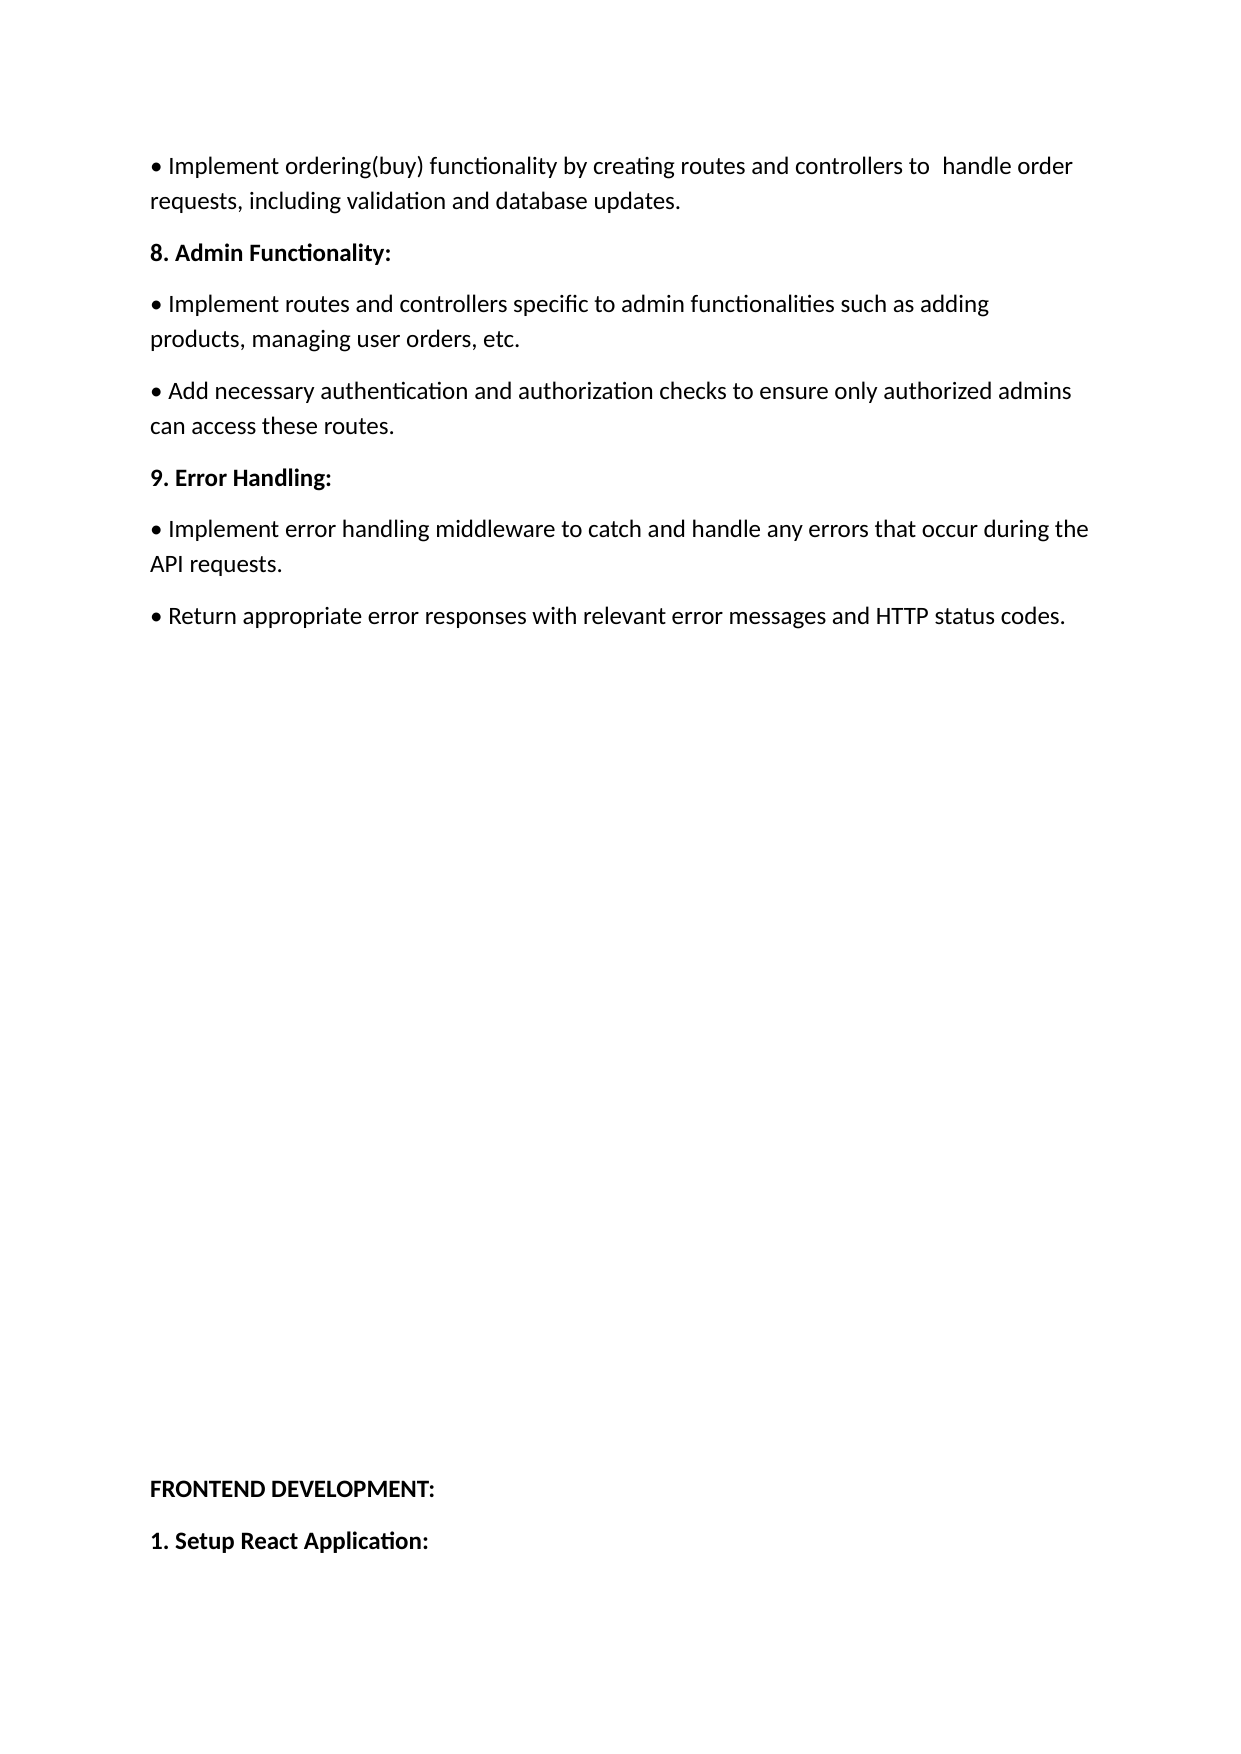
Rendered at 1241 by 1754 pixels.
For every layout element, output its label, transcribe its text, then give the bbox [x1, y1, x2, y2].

text • Return appropriate error responses with relevant error messages and HTTP status codes. [150, 600, 1090, 631]
text • Implement ordering(buy) functionality by creating routes and controllers to handle order requests, including validation and database updates. [150, 150, 1090, 216]
text • Add necessary authentication and authorization checks to ensure only authorized admins can access these routes. [150, 375, 1090, 441]
text 8. Admin Functionality: [150, 237, 1090, 267]
text 9. Error Handling: [150, 462, 1090, 492]
text • Implement error handling middleware to catch and handle any errors that occur during the API requests. [150, 513, 1090, 579]
text FRONTEND DEVELOPMENT: [150, 1473, 1090, 1504]
text 1. Setup React Application: [150, 1525, 1090, 1556]
text • Implement routes and controllers specific to admin functionalities such as adding products, managing user orders, etc. [150, 288, 1090, 354]
